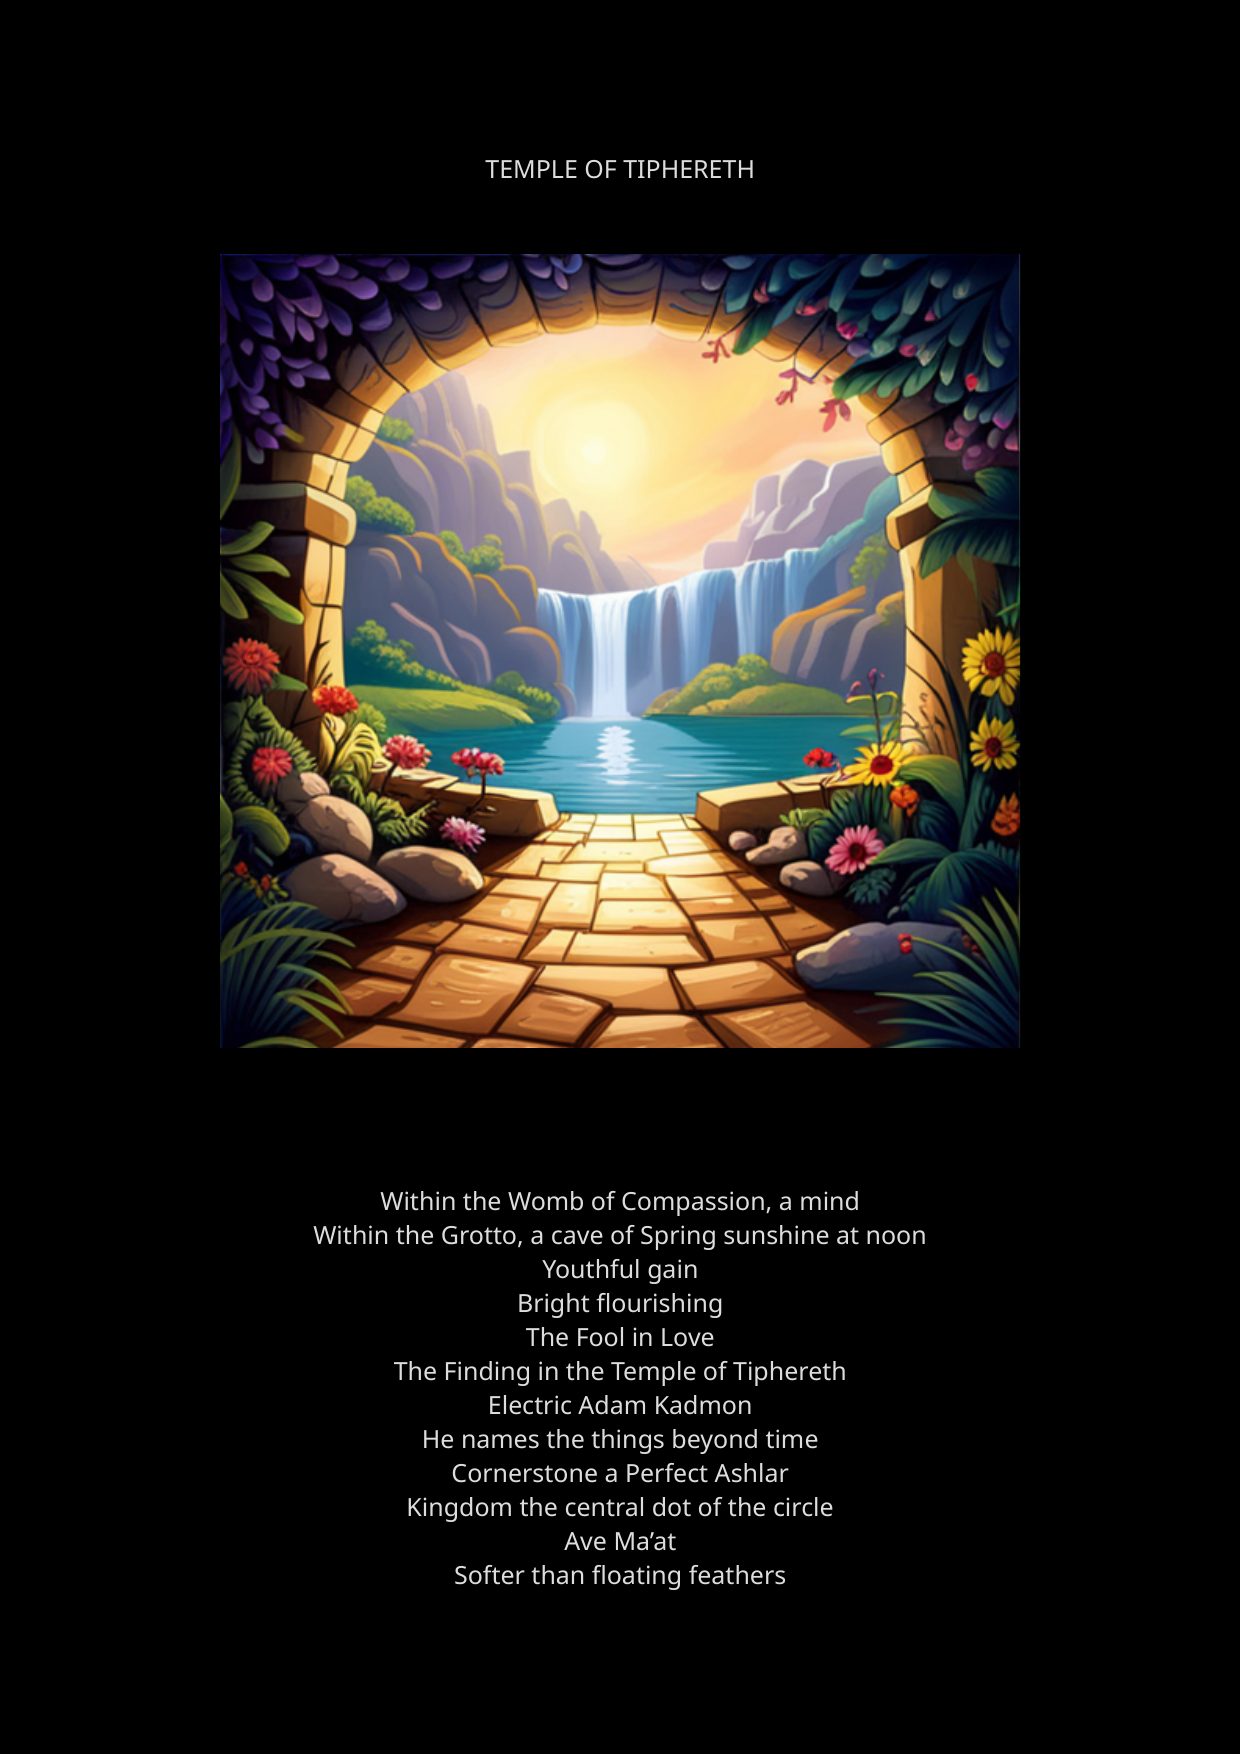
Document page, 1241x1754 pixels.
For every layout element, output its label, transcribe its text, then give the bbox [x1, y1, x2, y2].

text Kingdom the central dot of the circle [118, 1490, 1122, 1524]
text TEMPLE OF TIPHERETH [118, 152, 1122, 186]
text The Fool in Love [118, 1319, 1122, 1354]
text Electric Adam Kadmon [118, 1388, 1122, 1422]
text Youthful gain [118, 1251, 1122, 1286]
picture [220, 254, 1020, 1048]
text Within the Grotto, a cave of Spring sunshine at noon [118, 1217, 1122, 1251]
text He names the things beyond time [118, 1422, 1122, 1456]
text The Finding in the Temple of Tiphereth [118, 1354, 1122, 1388]
text Softer than floating feathers [118, 1558, 1122, 1592]
text Ave Ma’at [118, 1524, 1122, 1558]
text Within the Womb of Compassion, a mind [118, 1183, 1122, 1217]
text Bright flourishing [118, 1286, 1122, 1319]
text Cornerstone a Perfect Ashlar [118, 1456, 1122, 1490]
